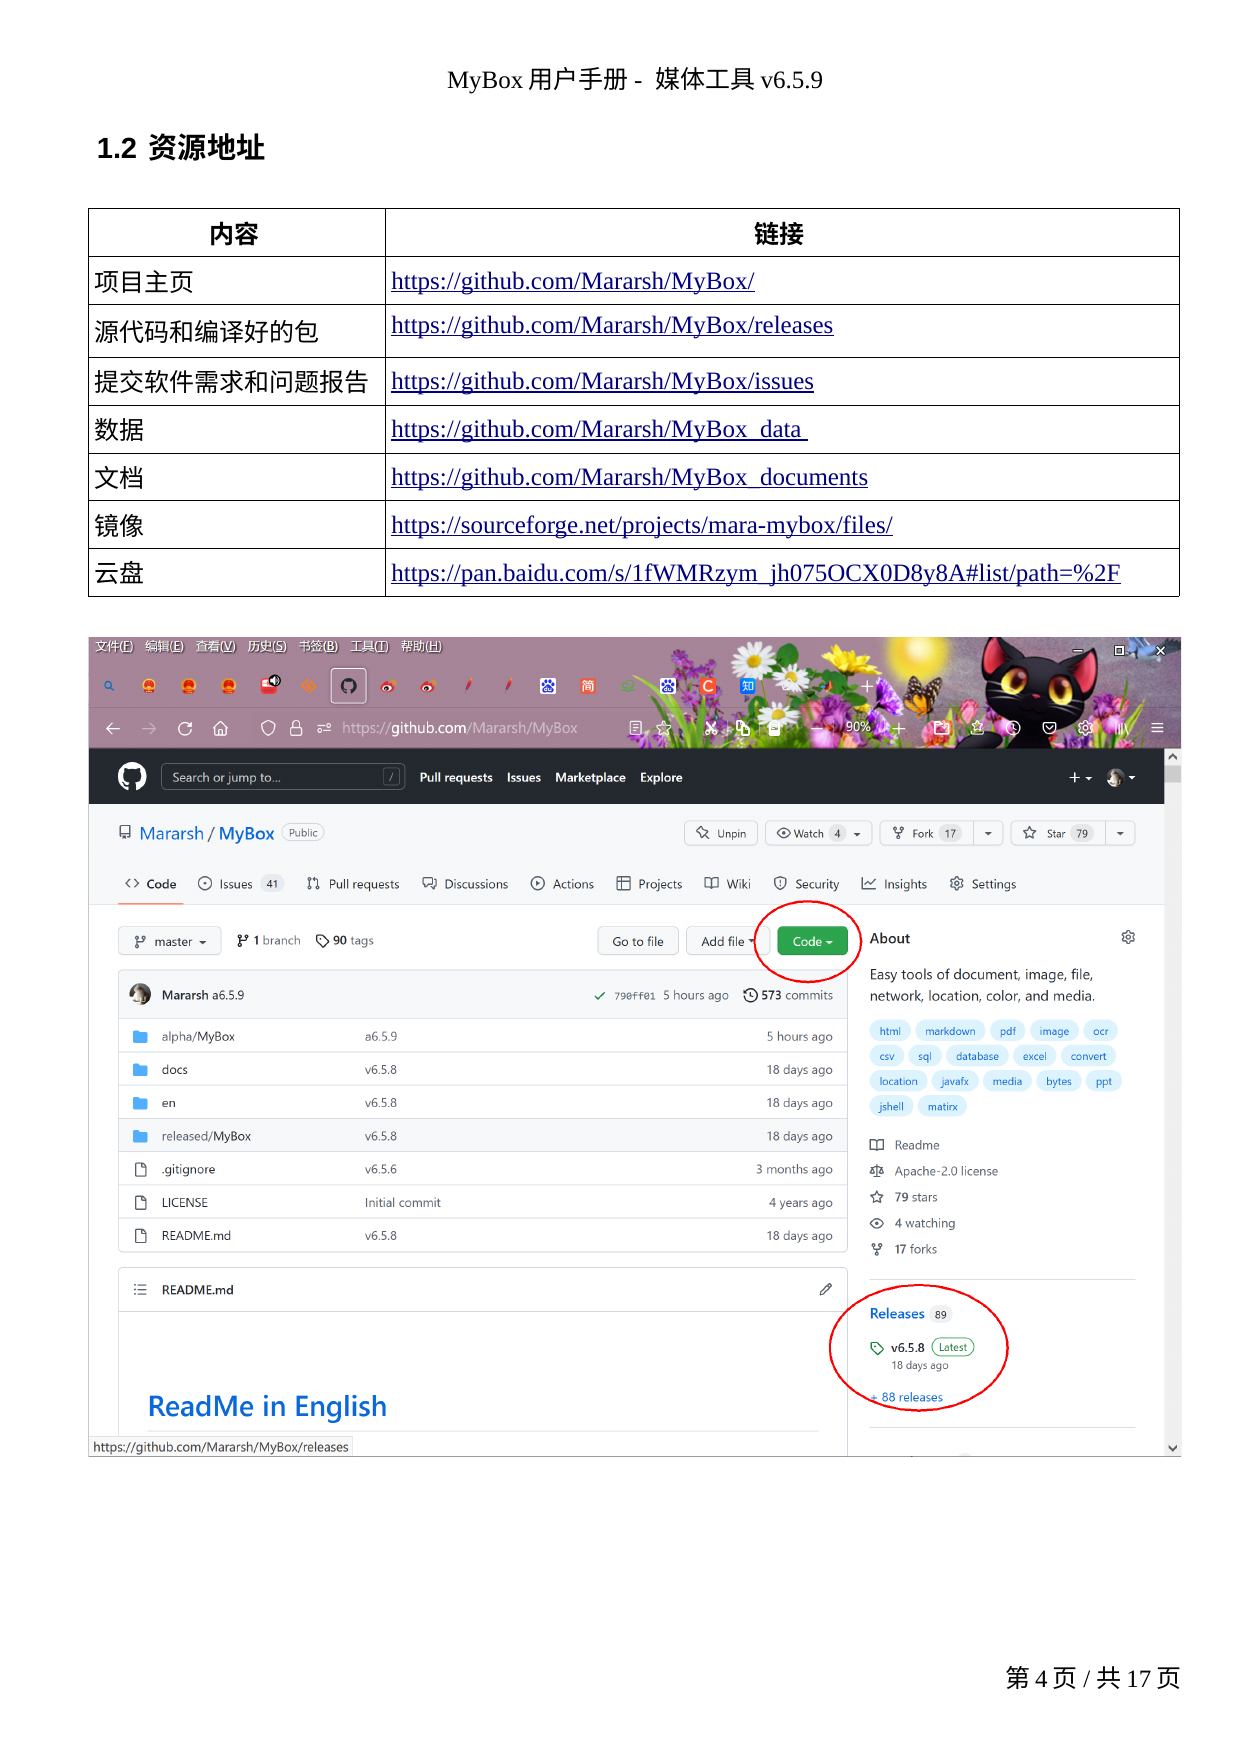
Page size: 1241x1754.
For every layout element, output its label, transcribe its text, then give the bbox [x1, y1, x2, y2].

table_cell https://github.com/Mararsh/MyBox_data [386, 406, 1179, 452]
table_header 内容 [89, 209, 385, 256]
table_cell 项目主页 [89, 257, 385, 304]
table_cell 数据 [89, 406, 385, 452]
table_cell https://pan.baidu.com/s/1fWMRzym_jh075OCX0D8y8A#list/path=%2F [386, 549, 1179, 596]
table_cell 文档 [89, 454, 385, 500]
subtitle 资源地址 [88, 125, 1181, 167]
table_cell https://github.com/Mararsh/MyBox/issues [386, 358, 1179, 404]
table_cell 镜像 [89, 501, 385, 548]
table_cell https://github.com/Mararsh/MyBox/releases [386, 305, 1179, 357]
table_header 链接 [386, 209, 1179, 256]
table_cell 提交软件需求和问题报告 [89, 358, 385, 404]
table_cell https://sourceforge.net/projects/mara-mybox/files/ [386, 501, 1179, 548]
table_cell 源代码和编译好的包 [89, 305, 385, 357]
picture [88, 637, 1182, 1457]
table_cell 云盘 [89, 549, 385, 596]
table_cell https://github.com/Mararsh/MyBox_documents [386, 454, 1179, 500]
table_cell https://github.com/Mararsh/MyBox/ [386, 257, 1179, 304]
